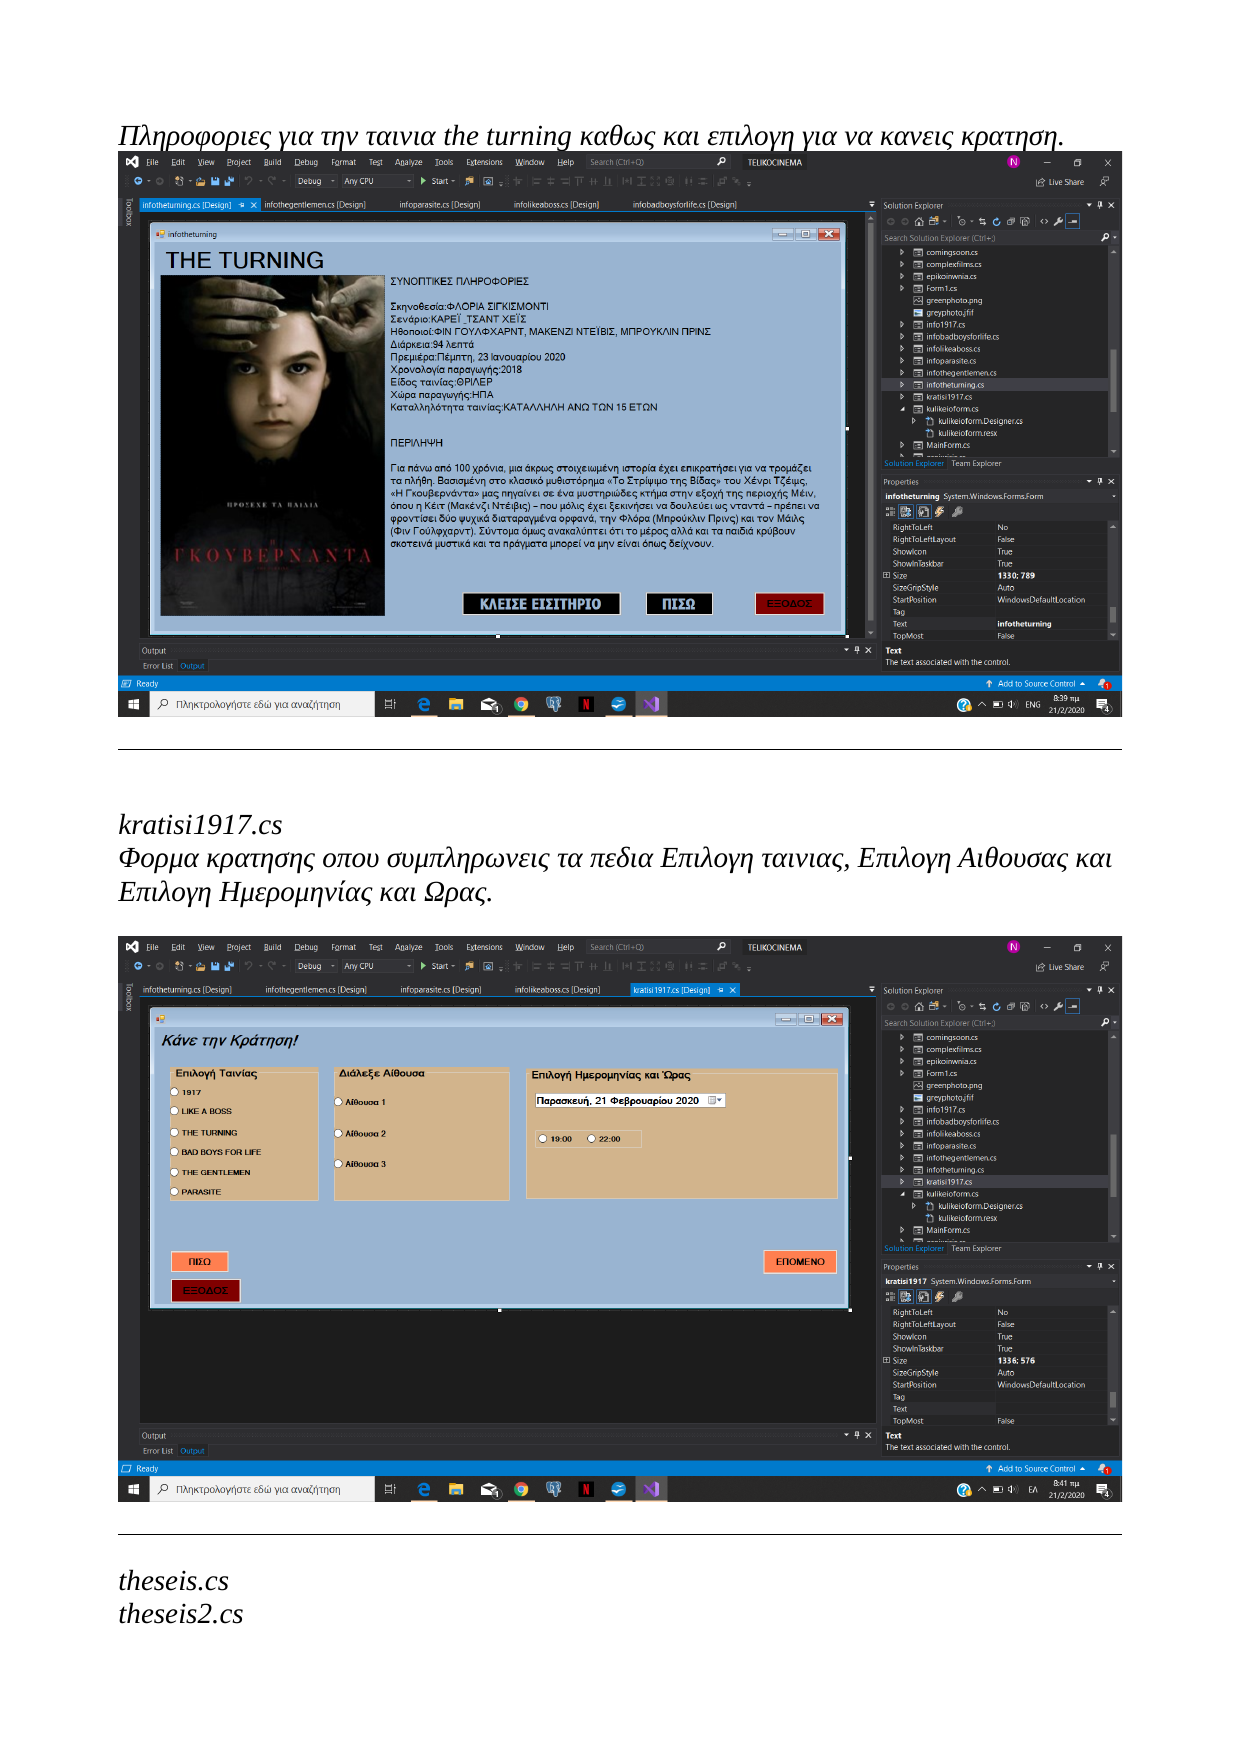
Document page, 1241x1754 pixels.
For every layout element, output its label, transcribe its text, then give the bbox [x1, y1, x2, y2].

text theseis2.cs [118, 1597, 1122, 1630]
text theseis.cs [118, 1563, 1122, 1597]
picture [118, 151, 1123, 717]
text Πληροφοριες για την ταινια the turning καθως και επιλογη για να κανεις κρατηση. [118, 118, 1122, 151]
text kratisi1917.cs [118, 807, 1122, 841]
picture [118, 936, 1123, 1502]
text Φορμα κρατησης οπου συμπληρωνεις τα πεδια Επιλογη ταινιας, Επιλογη Αιθουσας και Επιλογη Ημερομηνίας και Ωρας. [118, 841, 1122, 908]
